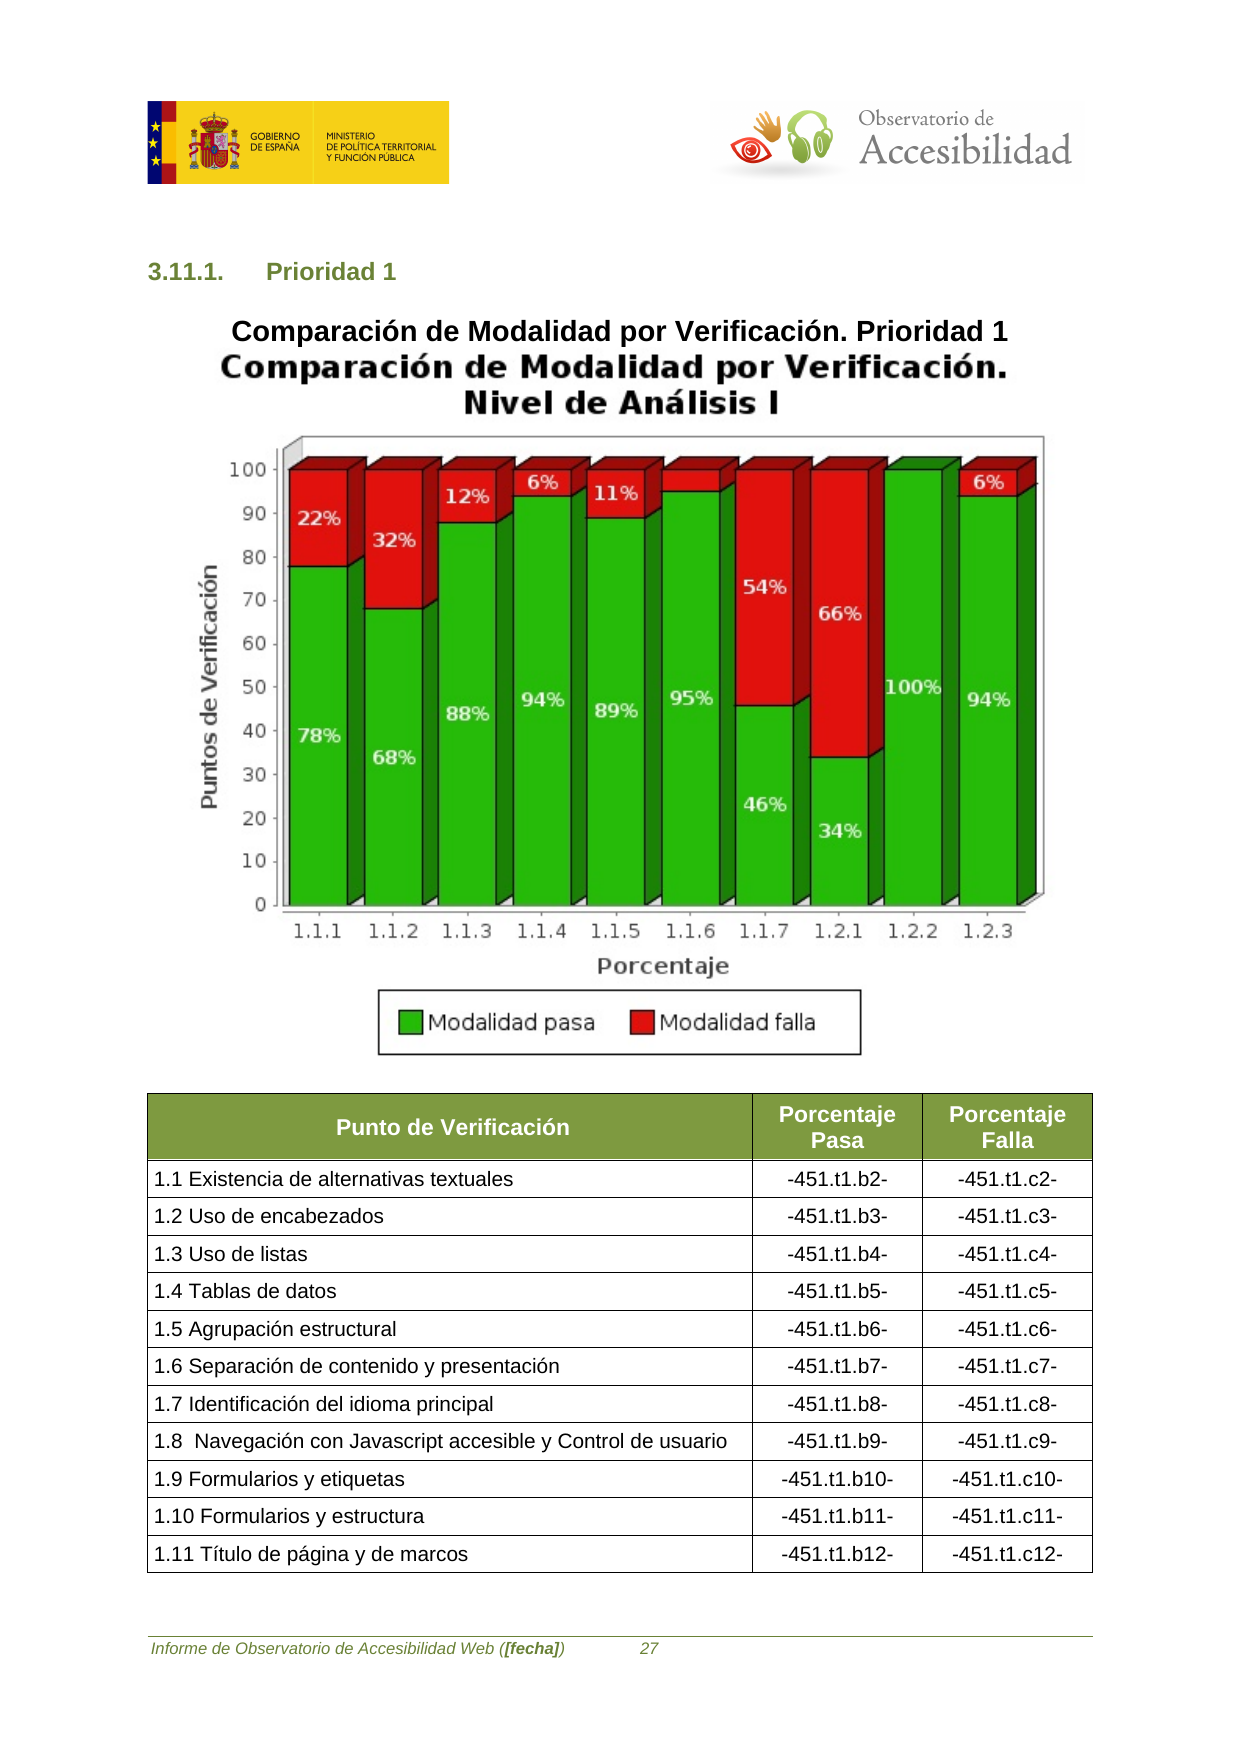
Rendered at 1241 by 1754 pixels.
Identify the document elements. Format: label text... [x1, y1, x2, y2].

table_cell -451.t1.b11- [753, 1498, 922, 1534]
table_cell -451.t1.b9- [753, 1423, 922, 1459]
table_cell -451.t1.c8- [923, 1386, 1092, 1422]
table_cell -451.t1.b8- [753, 1386, 922, 1422]
table_cell -451.t1.c4- [923, 1236, 1092, 1272]
table_cell -451.t1.b12- [753, 1536, 922, 1572]
table_cell 1.2 Uso de encabezados [148, 1198, 752, 1234]
table_cell 1.7 Identificación del idioma principal [148, 1386, 752, 1422]
table_cell -451.t1.c7- [923, 1348, 1092, 1384]
table_cell 1.10 Formularios y estructura [148, 1498, 752, 1534]
table_cell 1.8 Navegación con Javascript accesible y Control de usuario [148, 1423, 752, 1459]
table_cell -451.t1.c12- [923, 1536, 1092, 1572]
table_header Porcentaje Falla [923, 1094, 1092, 1159]
picture [178, 347, 1062, 1057]
subtitle Prioridad 1 [148, 257, 1092, 286]
table_cell -451.t1.b3- [753, 1198, 922, 1234]
table_cell 1.4 Tablas de datos [148, 1273, 752, 1309]
table_cell 1.9 Formularios y etiquetas [148, 1461, 752, 1497]
table_cell -451.t1.b5- [753, 1273, 922, 1309]
table_cell 1.11 Título de página y de marcos [148, 1536, 752, 1572]
picture [710, 101, 1086, 184]
table_cell -451.t1.c5- [923, 1273, 1092, 1309]
picture [147, 101, 450, 184]
table_cell 1.1 Existencia de alternativas textuales [148, 1161, 752, 1197]
table_cell 1.3 Uso de listas [148, 1236, 752, 1272]
table_cell -451.t1.b2- [753, 1161, 922, 1197]
table_cell -451.t1.b7- [753, 1348, 922, 1384]
text Comparación de Modalidad por Verificación. Prioridad 1 [148, 314, 1092, 347]
table_header Punto de Verificación [148, 1094, 752, 1159]
table_cell -451.t1.b4- [753, 1236, 922, 1272]
table_cell -451.t1.c11- [923, 1498, 1092, 1534]
table_cell 1.5 Agrupación estructural [148, 1311, 752, 1347]
table_cell -451.t1.b6- [753, 1311, 922, 1347]
table_header Porcentaje Pasa [753, 1094, 922, 1159]
table_cell -451.t1.c3- [923, 1198, 1092, 1234]
table_cell -451.t1.b10- [753, 1461, 922, 1497]
table_cell 1.6 Separación de contenido y presentación [148, 1348, 752, 1384]
table_cell -451.t1.c6- [923, 1311, 1092, 1347]
table_cell -451.t1.c10- [923, 1461, 1092, 1497]
table_cell -451.t1.c9- [923, 1423, 1092, 1459]
table_cell -451.t1.c2- [923, 1161, 1092, 1197]
